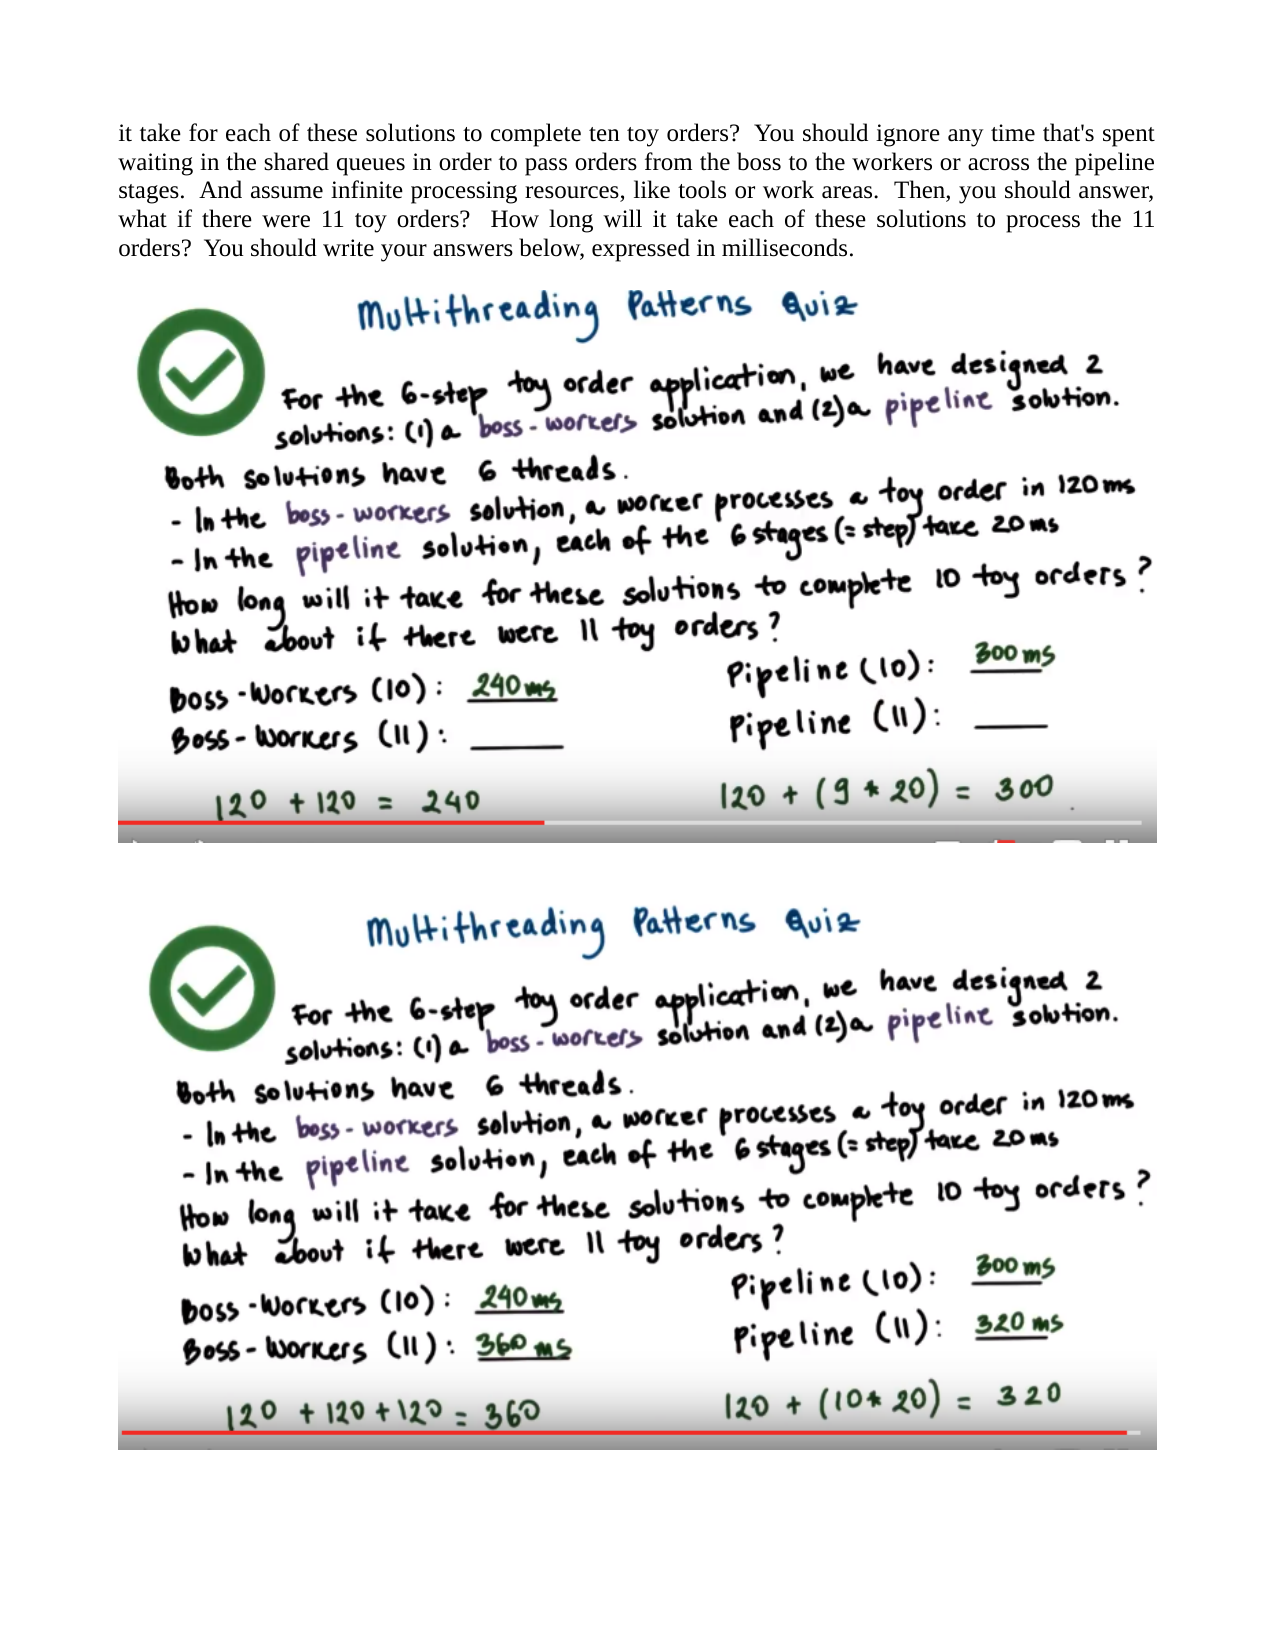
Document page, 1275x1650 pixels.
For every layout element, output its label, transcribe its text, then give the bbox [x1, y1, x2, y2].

picture [118, 290, 1157, 843]
text it take for each of these solutions to complete ten toy orders? You should ignore any time that's spent waiting in the shared queues in order to pass orders from the boss to the workers or across the pipeline stages. And assume infinite processing resources, like tools or work areas. Then, you should answer, what if there were 11 toy orders? How long will it take each of these solutions to process the 11 orders? You should write your answers below, expressed in milliseconds. [118, 118, 1157, 262]
picture [118, 899, 1157, 1450]
